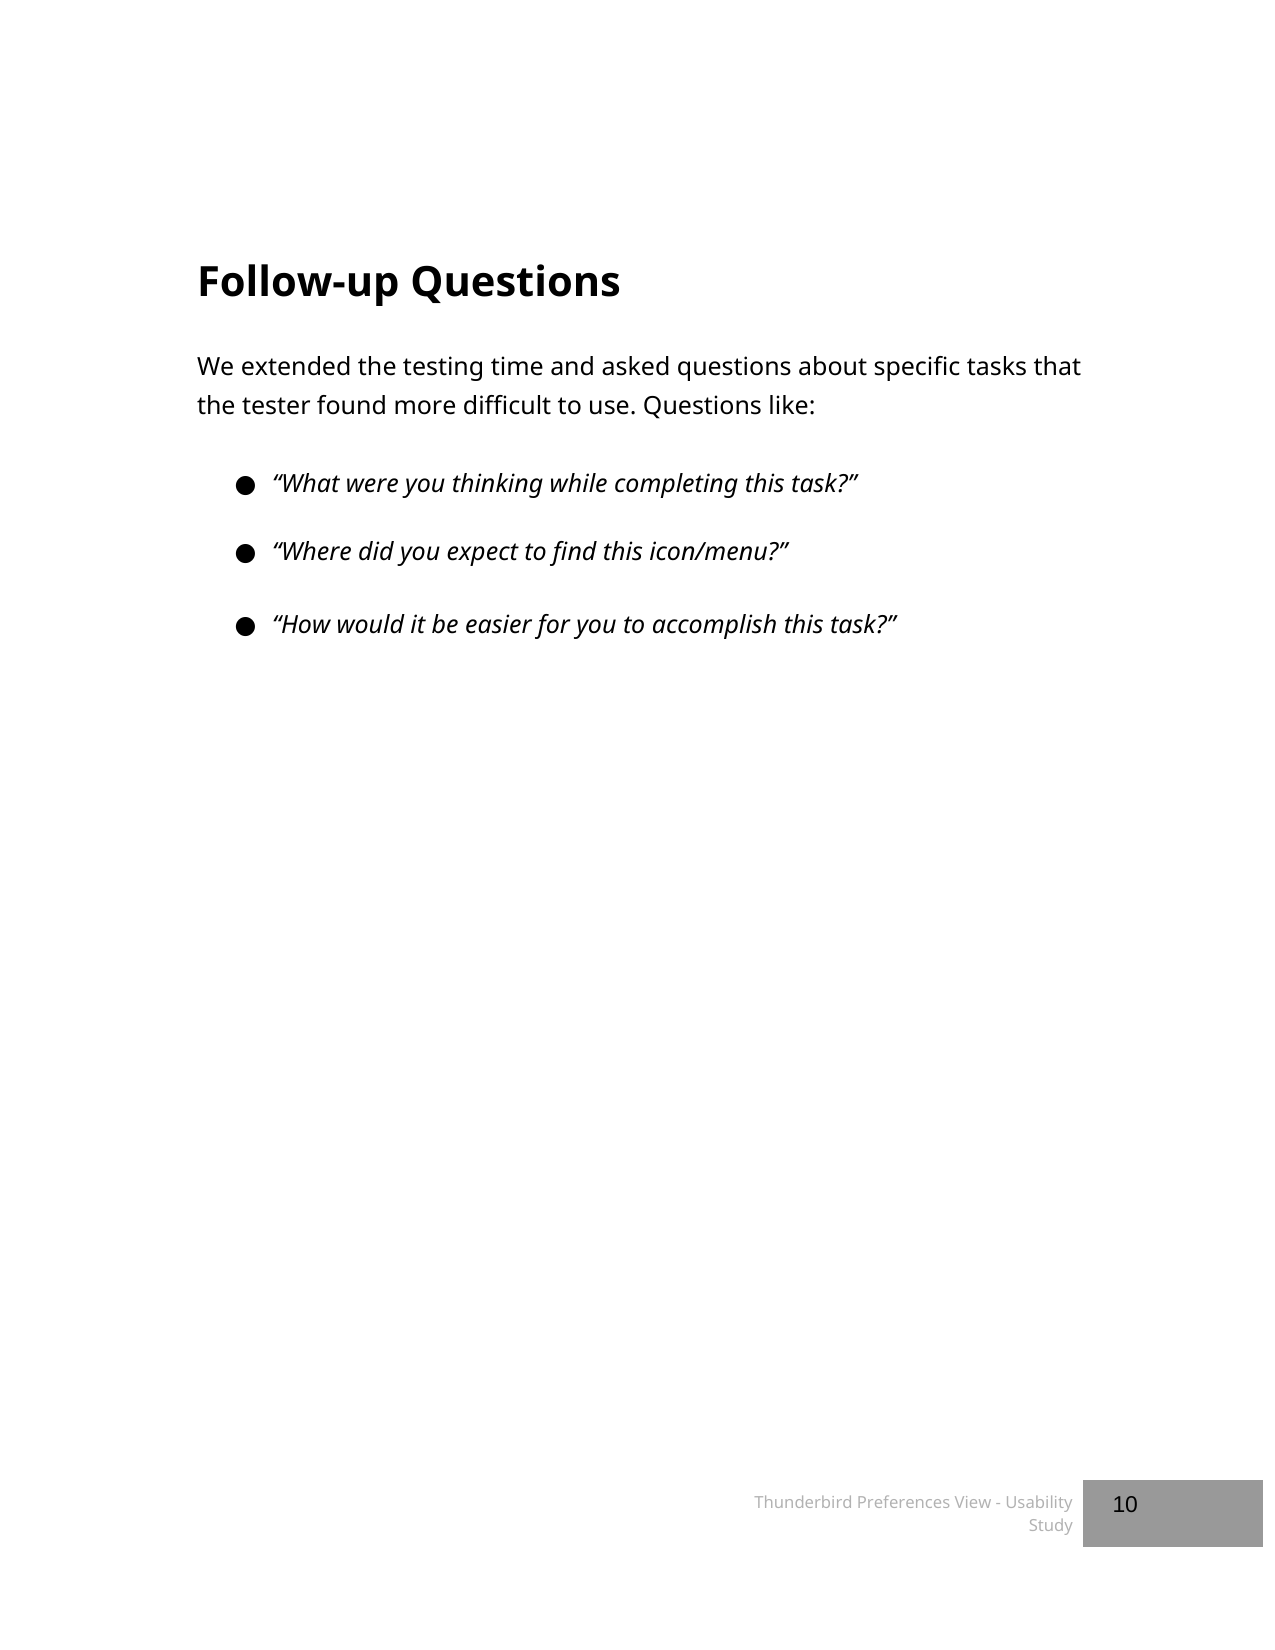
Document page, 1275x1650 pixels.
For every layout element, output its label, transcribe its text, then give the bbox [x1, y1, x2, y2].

list “What were you thinking while completing this task?” [234, 466, 1079, 500]
list “Where did you expect to find this icon/menu?” [234, 534, 1087, 568]
subtitle Follow-up Questions [197, 252, 1079, 309]
text We extended the testing time and asked questions about specific tasks that [197, 348, 1087, 382]
text the tester found more difficult to use. Questions like: [197, 387, 1087, 421]
list “How would it be easier for you to accomplish this task?” [234, 607, 1087, 641]
